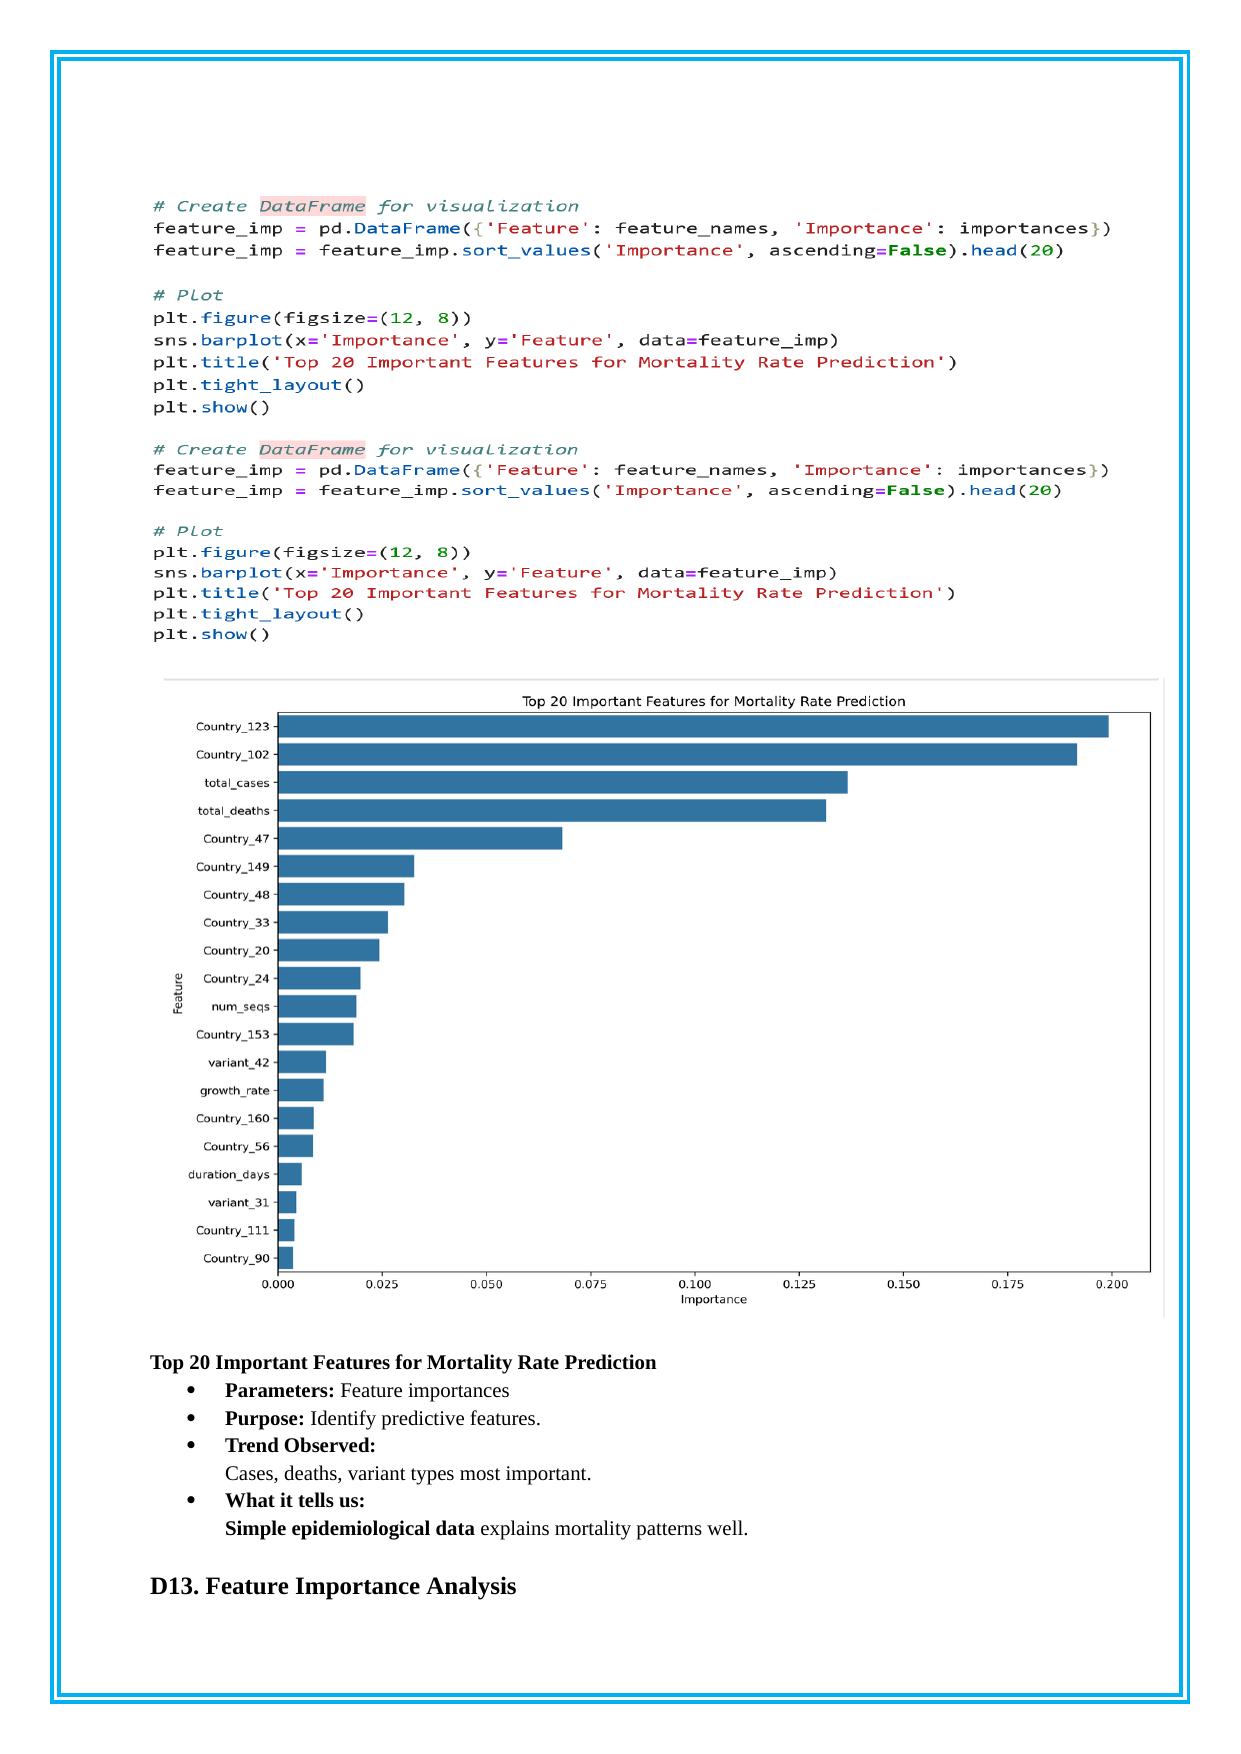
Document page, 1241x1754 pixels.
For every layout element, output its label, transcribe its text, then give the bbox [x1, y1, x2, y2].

list Parameters: Feature importances [187, 1378, 1090, 1402]
text Top 20 Important Features for Mortality Rate Prediction [150, 1350, 1090, 1374]
text D13. Feature Importance Analysis [150, 1571, 1090, 1600]
list Trend Observed: Cases, deaths, variant types most important. [187, 1433, 1090, 1485]
list What it tells us: Simple epidemiological data explains mortality patterns well. [187, 1488, 1090, 1540]
list Purpose: Identify predictive features. [187, 1406, 1090, 1429]
